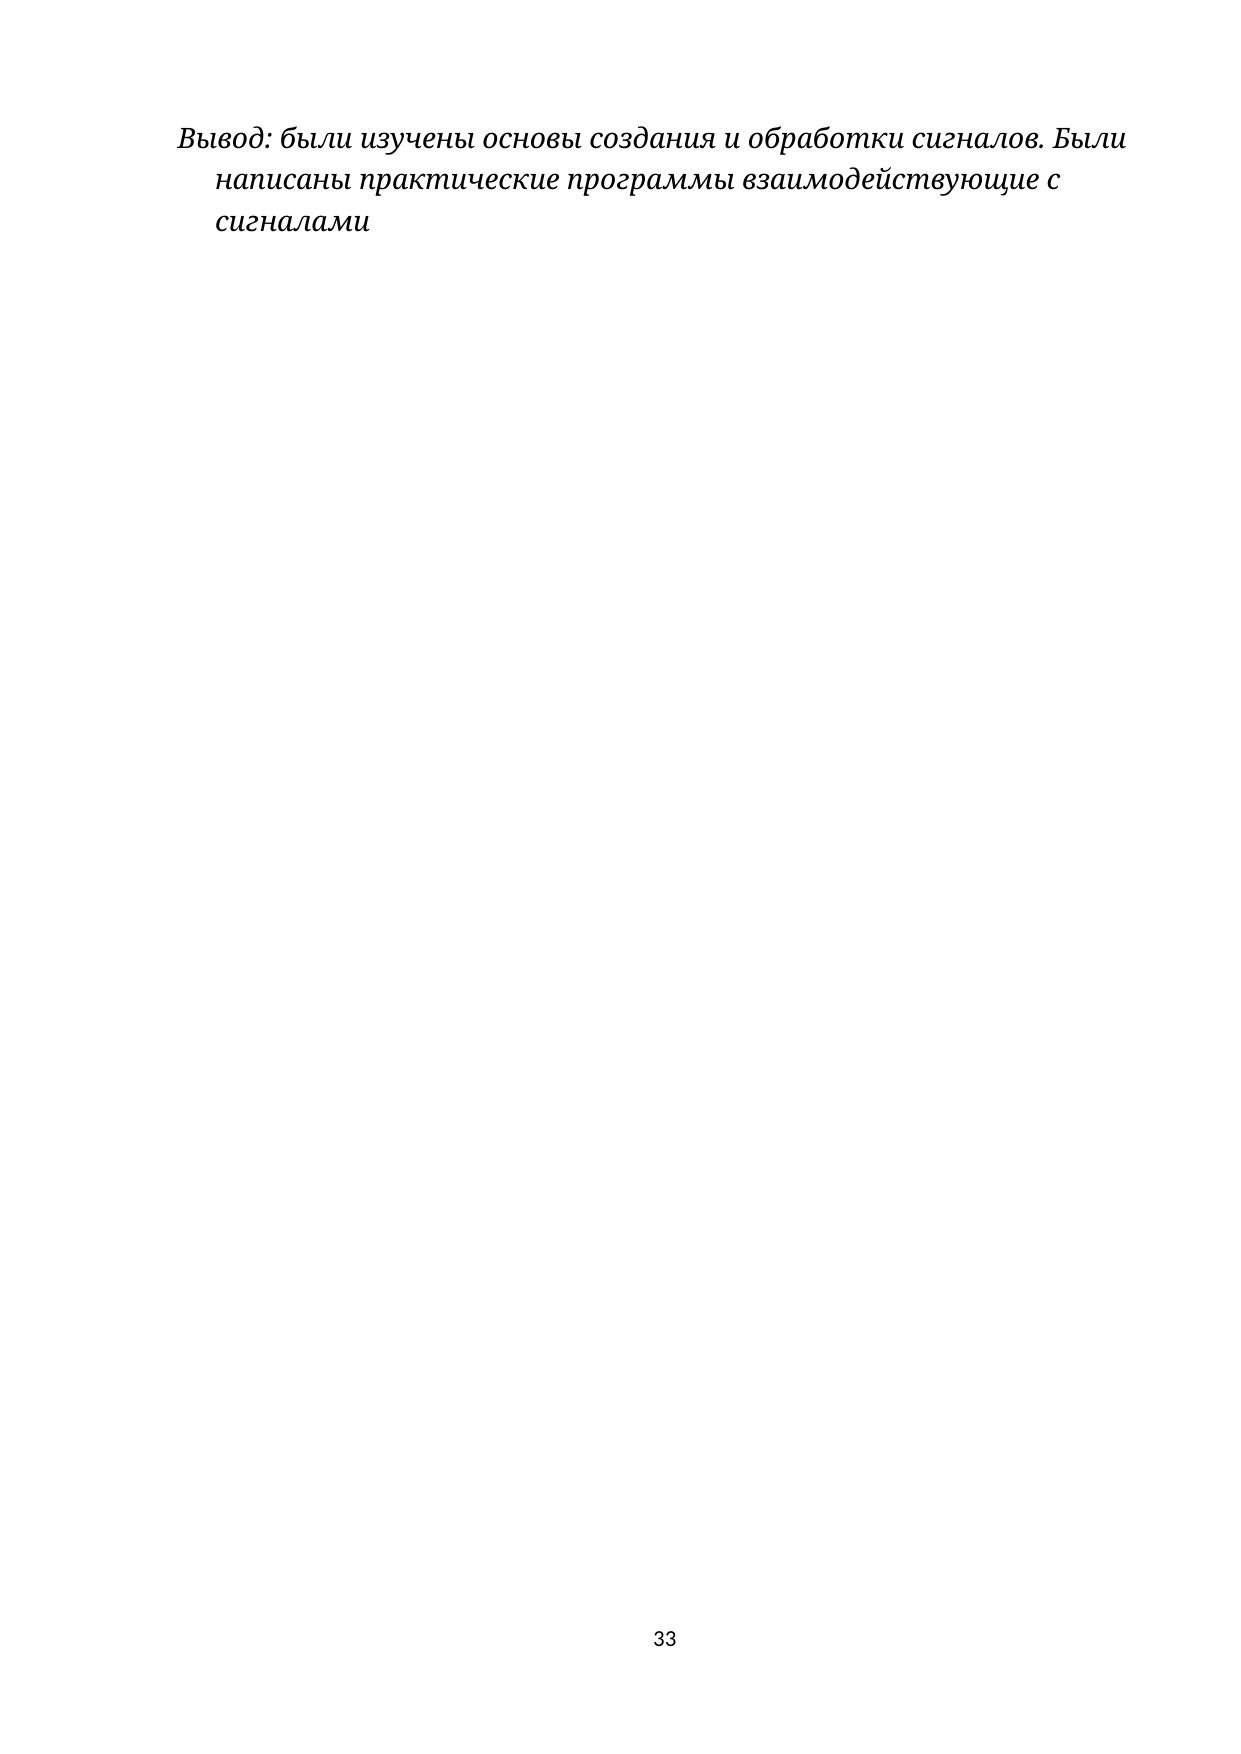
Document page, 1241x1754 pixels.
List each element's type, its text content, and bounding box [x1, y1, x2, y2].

text Вывод: были изучены основы создания и обработки сигналов. Были написаны практические программы взаимодействующие с сигналами [177, 118, 1152, 239]
